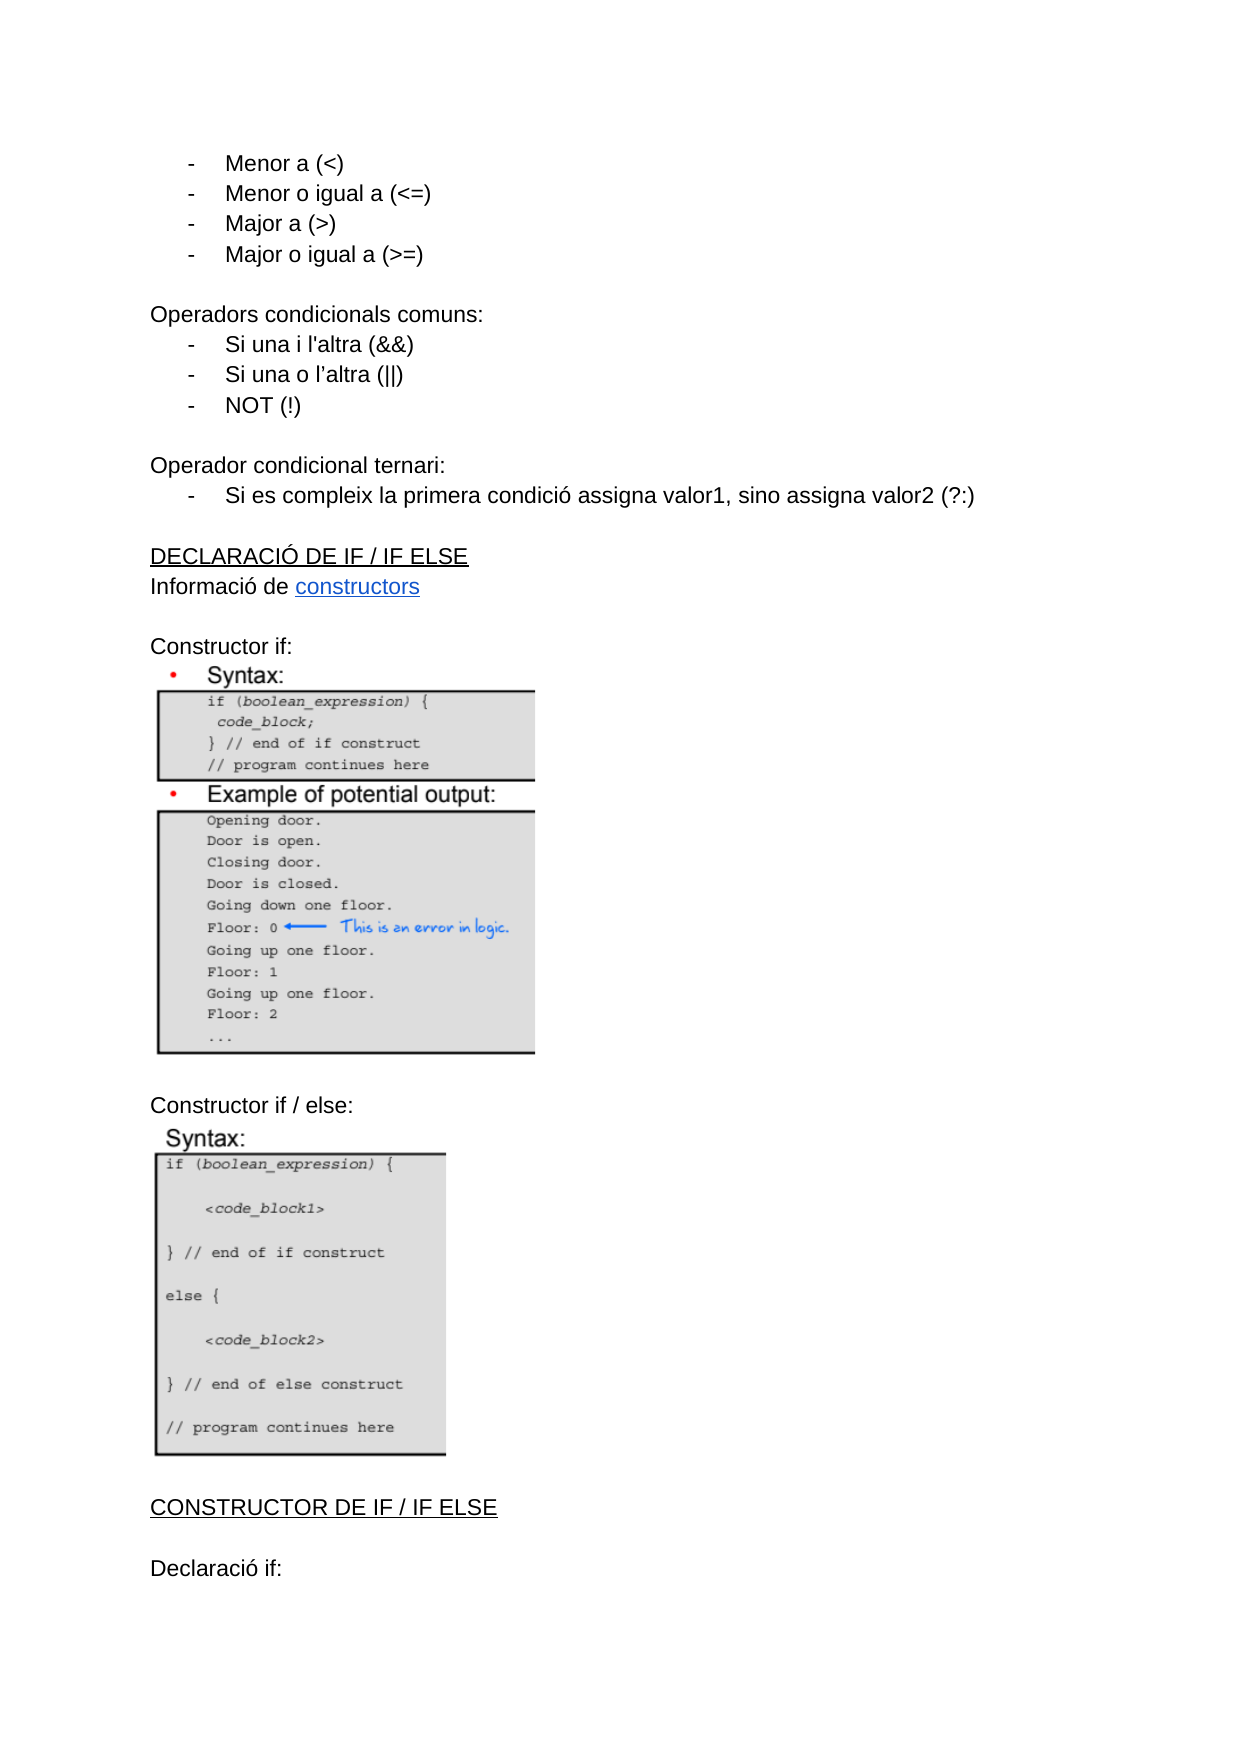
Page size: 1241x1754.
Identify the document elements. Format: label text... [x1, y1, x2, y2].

list Si una o l’altra (||) [187, 361, 1090, 388]
list Si es compleix la primera condició assigna valor1, sino assigna valor2 (?:) [187, 482, 1090, 509]
list Menor a (<) [187, 150, 1090, 176]
list Major o igual a (>=) [187, 241, 1090, 267]
text Constructor if / else: [150, 1092, 1090, 1118]
text Declaració if: [150, 1555, 1090, 1581]
text CONSTRUCTOR DE IF / IF ELSE [150, 1494, 1090, 1521]
picture [150, 1122, 447, 1461]
text Operadors condicionals comuns: [150, 301, 1090, 327]
list Si una i l'altra (&&) [187, 331, 1090, 358]
text Informació de constructors [150, 573, 1090, 599]
text Constructor if: [150, 633, 1090, 660]
text Operador condicional ternari: [150, 452, 1090, 478]
list Menor o igual a (<=) [187, 180, 1090, 207]
text DECLARACIÓ DE IF / IF ELSE [150, 543, 1090, 569]
picture [150, 663, 536, 1059]
list NOT (!) [187, 392, 1090, 418]
list Major a (>) [187, 210, 1090, 237]
